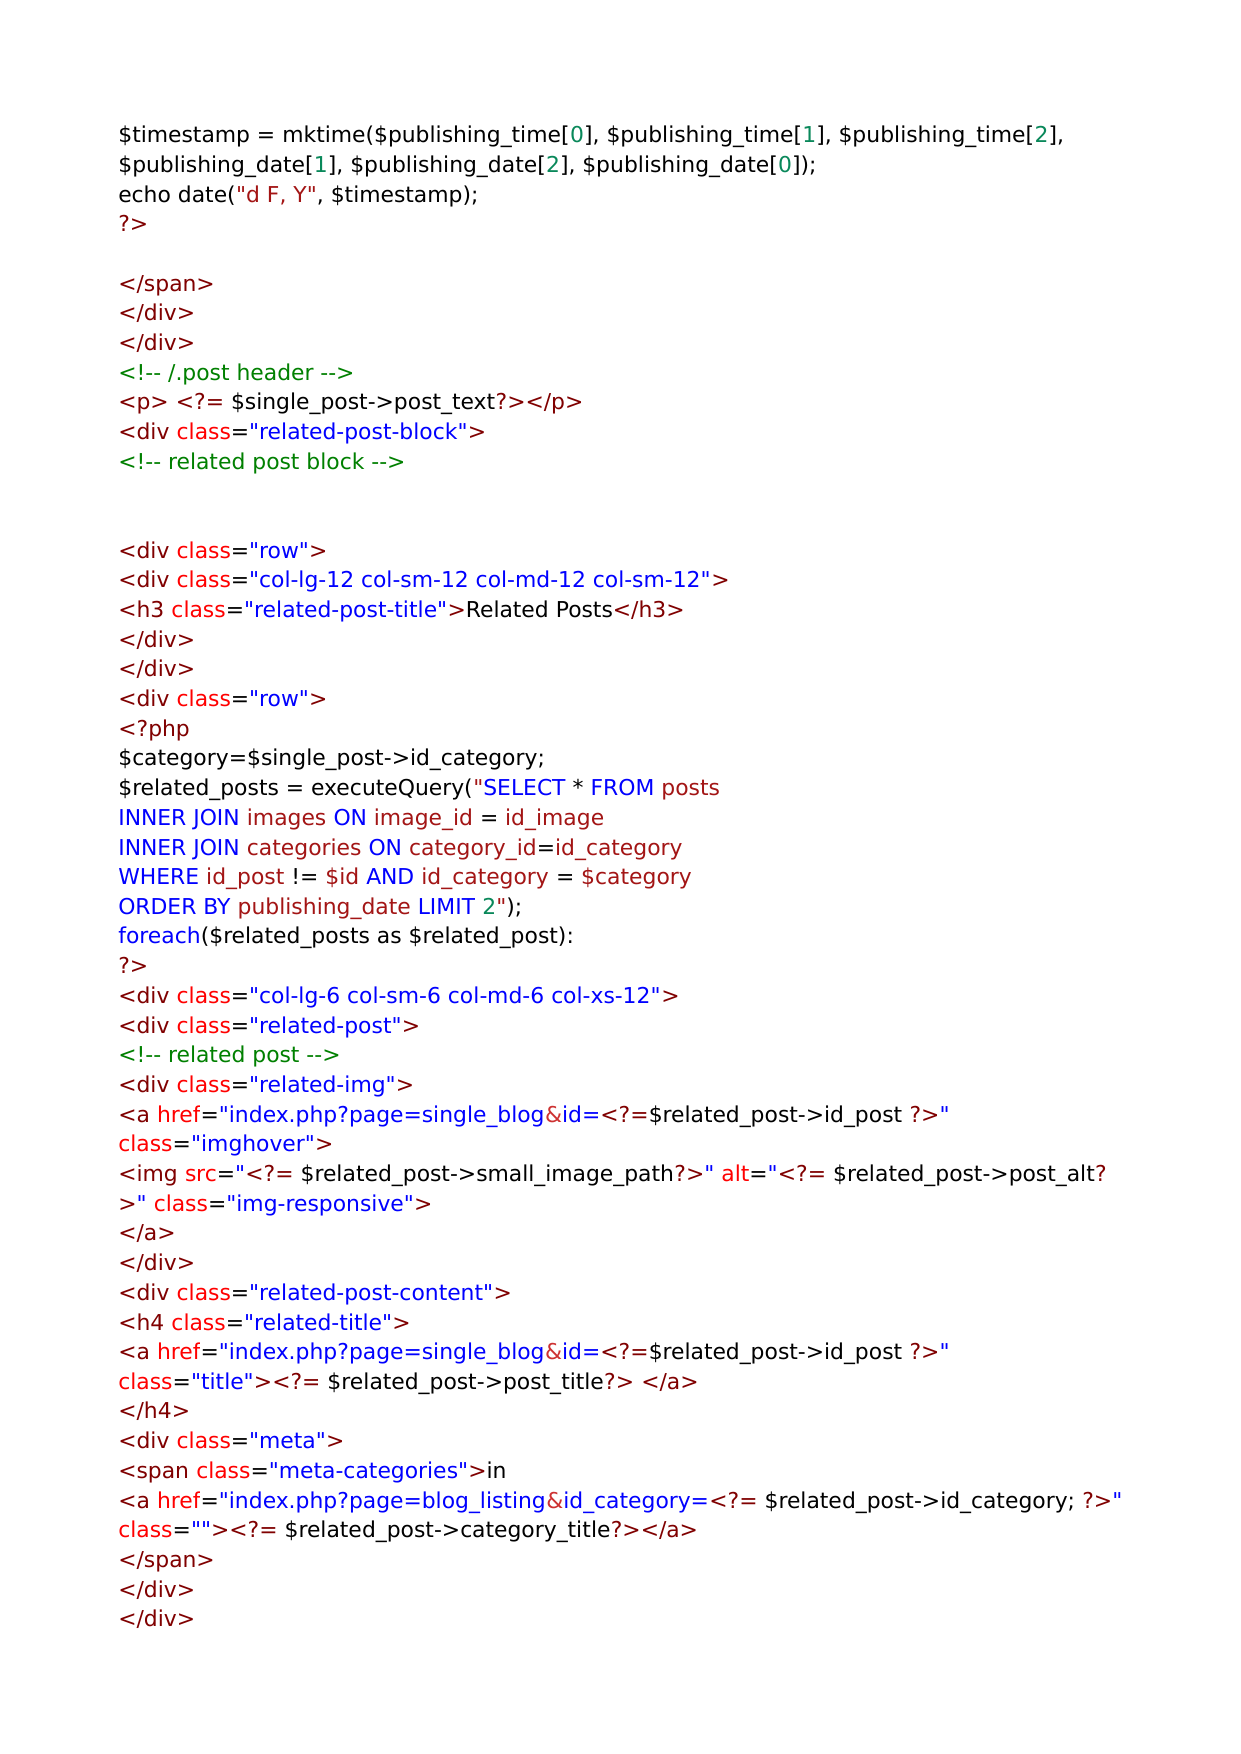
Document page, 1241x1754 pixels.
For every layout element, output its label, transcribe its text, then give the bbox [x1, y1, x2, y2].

text <div class="related-img"> [118, 1068, 1122, 1098]
text <!-- related post --> [118, 1038, 1122, 1068]
text </div> [118, 296, 1122, 326]
text <!-- /.post header --> [118, 356, 1122, 385]
text </div> [118, 1602, 1122, 1632]
text <p> <?= $single_post->post_text?></p> [118, 385, 1122, 415]
text </div> [118, 623, 1122, 652]
text <a href="index.php?page=blog_listing&id_category=<?= $related_post->id_category; ?>" class=""><?= $related_post->category_title?></a> [118, 1483, 1122, 1543]
text </div> [118, 1573, 1122, 1602]
text </h4> [118, 1394, 1122, 1424]
text <!-- related post block --> [118, 445, 1122, 474]
text <a href="index.php?page=single_blog&id=<?=$related_post->id_post ?>" class="title"><?= $related_post->post_title?> </a> [118, 1335, 1122, 1394]
text $related_posts = executeQuery("SELECT * FROM posts [118, 771, 1122, 801]
text WHERE id_post != $id AND id_category = $category [118, 860, 1122, 890]
text <h4 class="related-title"> [118, 1305, 1122, 1335]
text </div> [118, 652, 1122, 682]
text <div class="row"> [118, 682, 1122, 712]
text ?> [118, 207, 1122, 237]
text <div class="related-post"> [118, 1008, 1122, 1038]
text ORDER BY publishing_date LIMIT 2"); [118, 890, 1122, 919]
text <a href="index.php?page=single_blog&id=<?=$related_post->id_post ?>" class="imghover"> [118, 1098, 1122, 1157]
text <div class="col-lg-12 col-sm-12 col-md-12 col-sm-12"> [118, 563, 1122, 593]
text <?php [118, 712, 1122, 741]
text </div> [118, 1246, 1122, 1276]
text <div class="related-post-block"> [118, 415, 1122, 445]
text ?> [118, 949, 1122, 979]
text </span> [118, 267, 1122, 296]
text <div class="row"> [118, 533, 1122, 563]
text </a> [118, 1216, 1122, 1246]
text <div class="col-lg-6 col-sm-6 col-md-6 col-xs-12"> [118, 979, 1122, 1008]
text </div> [118, 326, 1122, 356]
text $timestamp = mktime($publishing_time[0], $publishing_time[1], $publishing_time[2], $publishing_date[1], $publishing_date[2], $publishing_date[0]); [118, 118, 1122, 177]
text <div class="meta"> [118, 1424, 1122, 1454]
text <h3 class="related-post-title">Related Posts</h3> [118, 593, 1122, 623]
text $category=$single_post->id_category; [118, 741, 1122, 771]
text <div class="related-post-content"> [118, 1276, 1122, 1305]
text INNER JOIN images ON image_id = id_image [118, 801, 1122, 830]
text INNER JOIN categories ON category_id=id_category [118, 830, 1122, 860]
text <span class="meta-categories">in [118, 1454, 1122, 1483]
text foreach($related_posts as $related_post): [118, 919, 1122, 949]
text <img src="<?= $related_post->small_image_path?>" alt="<?= $related_post->post_alt?>" class="img-responsive"> [118, 1157, 1122, 1216]
text echo date("d F, Y", $timestamp); [118, 177, 1122, 207]
text </span> [118, 1543, 1122, 1573]
